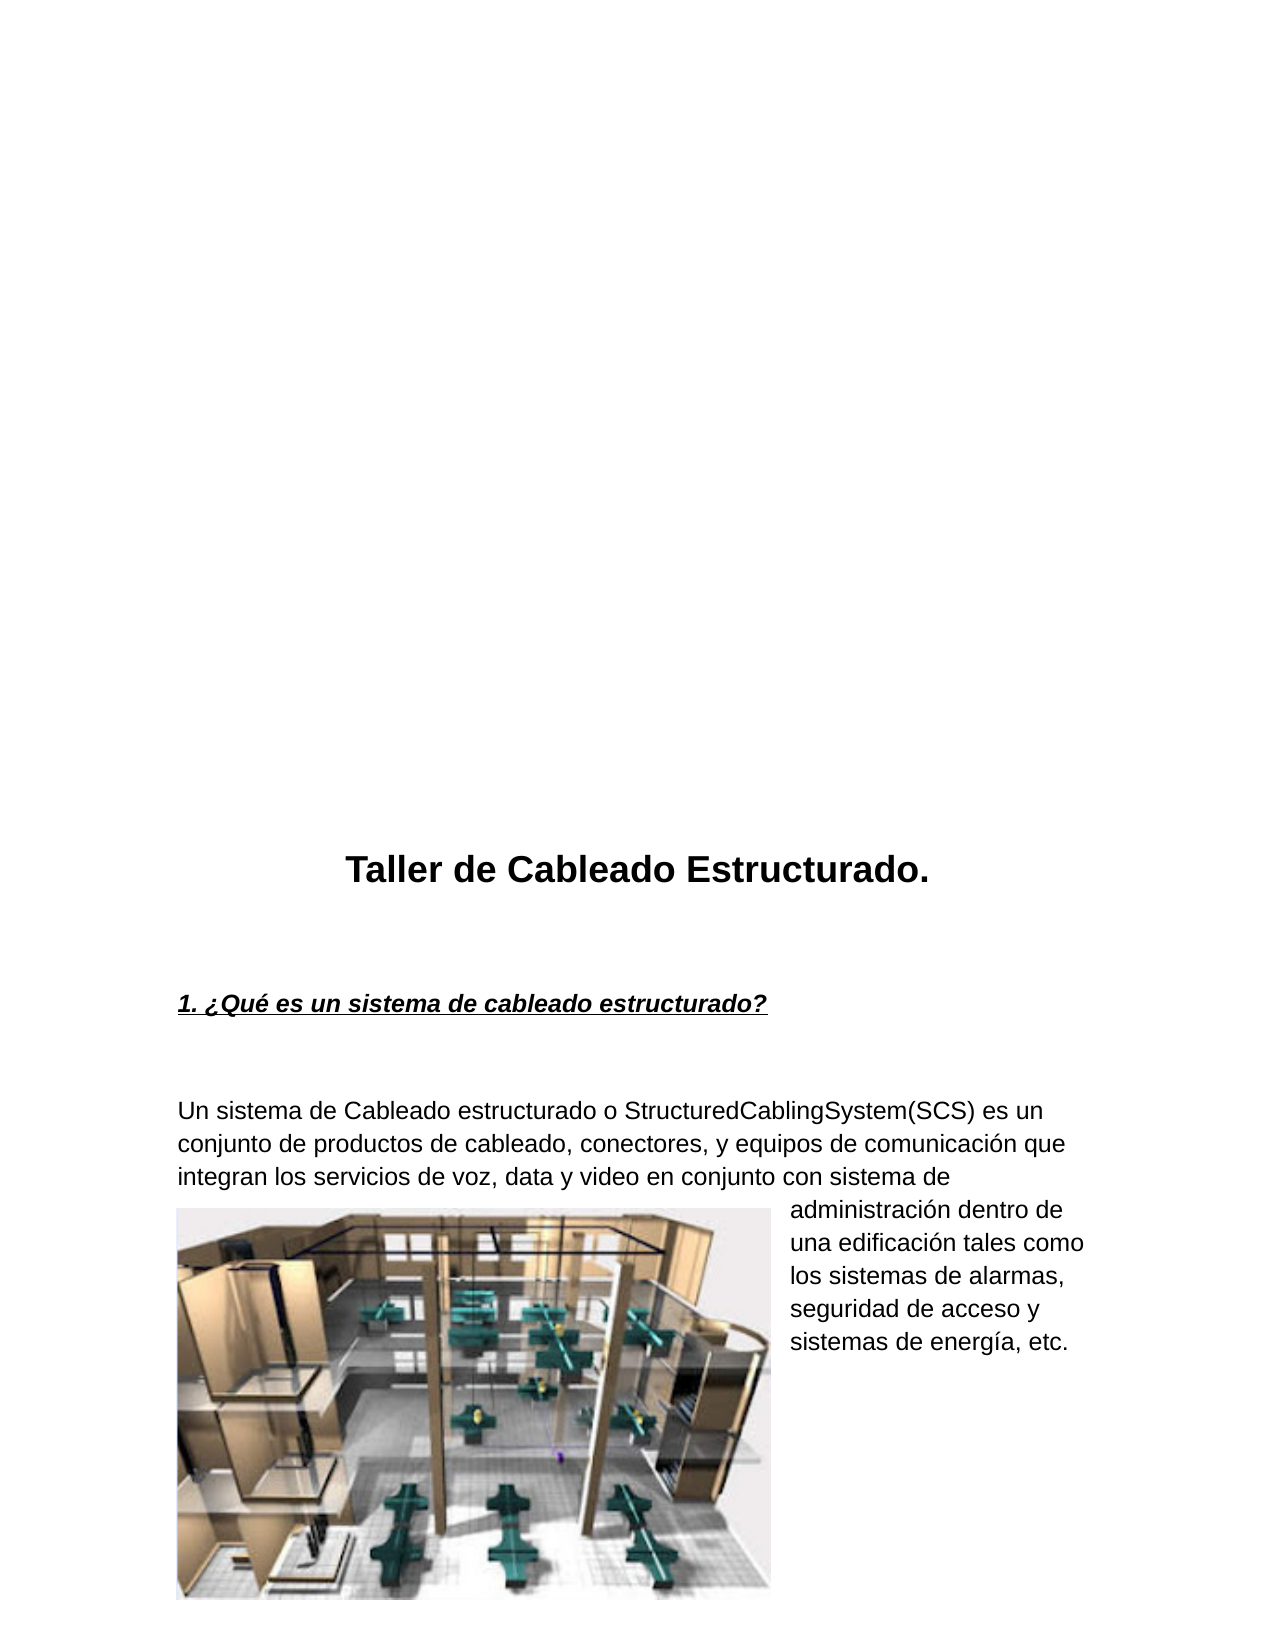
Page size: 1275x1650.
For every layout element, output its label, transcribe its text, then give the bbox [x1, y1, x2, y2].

text Un sistema de Cableado estructurado o StructuredCablingSystem(SCS) es un conjunto de productos de cableado, conectores, y equipos de comunicación que integran los servicios de voz, data y video en conjunto con sistema de administración dentro de una edificación tales como los sistemas de alarmas, seguridad de acceso y sistemas de energía, etc. [177, 1096, 1098, 1356]
text 1. ¿Qué es un sistema de cableado estructurado? [177, 988, 1098, 1017]
text Taller de Cableado Estructurado. [177, 848, 1098, 891]
picture [176, 1208, 771, 1600]
